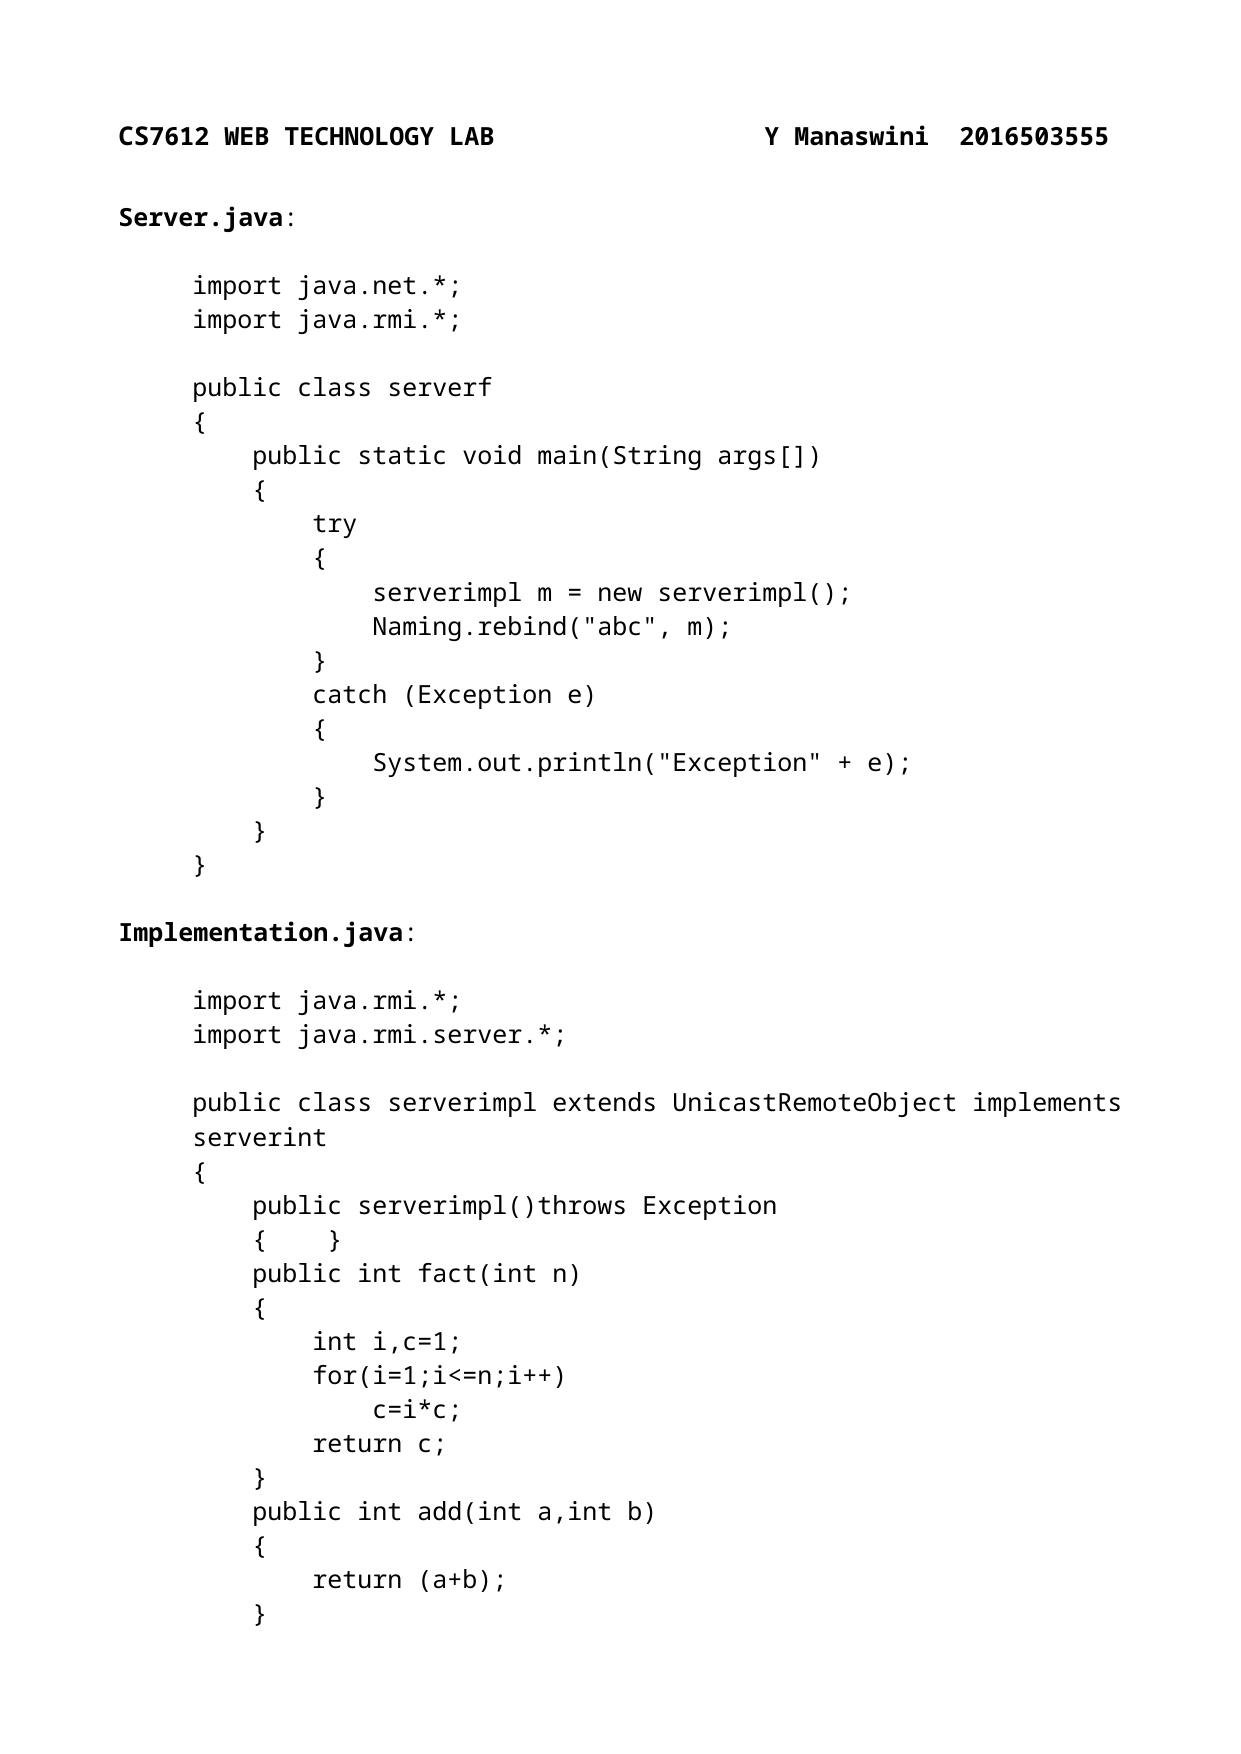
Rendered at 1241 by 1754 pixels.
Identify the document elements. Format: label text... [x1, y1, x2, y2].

text try [192, 506, 1122, 540]
text catch (Exception e) [192, 676, 1122, 710]
text import java.rmi.*; [192, 983, 1122, 1017]
text import java.rmi.*; [192, 302, 1122, 336]
text { [192, 404, 1122, 438]
text } [192, 847, 1122, 881]
text return (a+b); [192, 1562, 1122, 1596]
text { [192, 1289, 1122, 1323]
text } [192, 1596, 1122, 1630]
text import java.rmi.server.*; [192, 1017, 1122, 1051]
text } [192, 642, 1122, 676]
text int i,c=1; [192, 1323, 1122, 1358]
text { [192, 540, 1122, 574]
text public class serverf [192, 370, 1122, 404]
text System.out.println("Exception" + e); [192, 744, 1122, 778]
text } [192, 1460, 1122, 1494]
text public int fact(int n) [192, 1255, 1122, 1289]
text Naming.rebind("abc", m); [192, 608, 1122, 642]
text import java.net.*; [192, 268, 1122, 302]
text Server.java: [118, 199, 1122, 233]
text for(i=1;i<=n;i++) [192, 1358, 1122, 1392]
text return c; [192, 1426, 1122, 1460]
text public int add(int a,int b) [192, 1494, 1122, 1528]
text public class serverimpl extends UnicastRemoteObject implements serverint [192, 1085, 1122, 1153]
text { } [192, 1221, 1122, 1255]
text Implementation.java: [118, 915, 1122, 949]
text { [192, 1528, 1122, 1562]
text } [192, 778, 1122, 813]
text { [192, 1153, 1122, 1187]
text { [192, 472, 1122, 506]
text serverimpl m = new serverimpl(); [192, 574, 1122, 608]
text { [192, 710, 1122, 744]
text } [192, 813, 1122, 847]
text public static void main(String args[]) [192, 438, 1122, 472]
text public serverimpl()throws Exception [192, 1187, 1122, 1221]
text c=i*c; [192, 1392, 1122, 1426]
